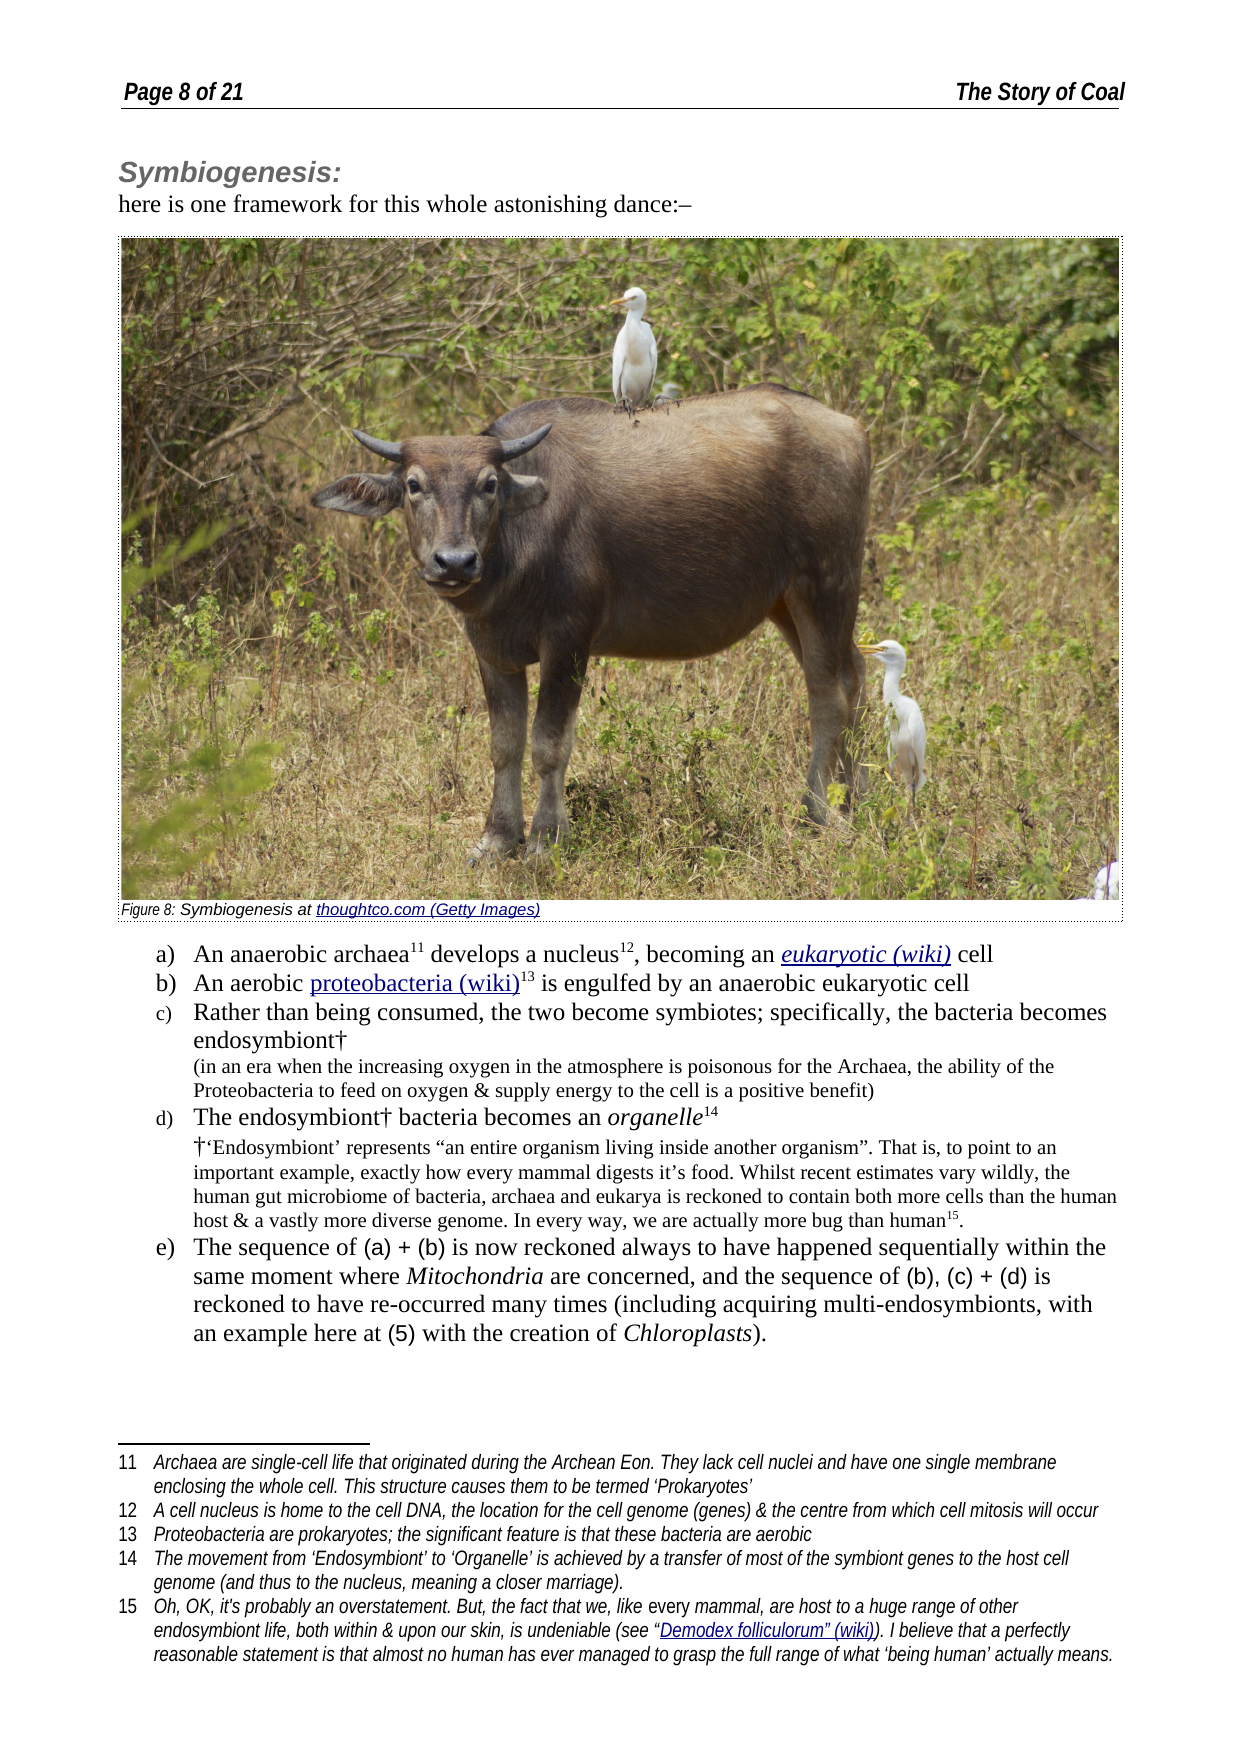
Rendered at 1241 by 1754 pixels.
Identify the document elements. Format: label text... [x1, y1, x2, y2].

list The endosymbiont† bacteria becomes an organelle †‘Endosymbiont’ represents “an entire organism living inside another organism”. That is, to point to an important example, exactly how every mammal digests it’s food. Whilst recent estimates vary wildly, the human gut microbiome of bacteria, archaea and eukarya is reckoned to contain both more cells than the human host & a vastly more diverse genome. In every way, we are actually more bug than human. [156, 1102, 1122, 1232]
list Oh, OK, it's probably an overstatement. But, the fact that we, like every mammal, are host to a huge range of other endosymbiont life, both within & upon our skin, is undeniable (see “Demodex folliculorum” (wiki)). I believe that a perfectly reasonable statement is that almost no human has ever managed to grasp the full range of what ‘being human’ actually means. [118, 1593, 1122, 1665]
list Figure 8: Symbiogenesis at thoughtco.com (Getty Images) [121, 900, 1119, 918]
list The sequence of (a) + (b) is now reckoned always to have happened sequentially within the same moment where Mitochondria are concerned, and the sequence of (b), (c) + (d) is reckoned to have re-occurred many times (including acquiring multi-endosymbionts, with an example here at (5) with the creation of Chloroplasts). [156, 1232, 1122, 1347]
list An anaerobic archaea develops a nucleus, becoming an eukaryotic (wiki) cell [118, 236, 1122, 968]
list The movement from ‘Endosymbiont’ to ‘Organelle’ is achieved by a transfer of most of the symbiont genes to the host cell genome (and thus to the nucleus, meaning a closer marriage). [118, 1546, 1122, 1593]
list Archaea are single-cell life that originated during the Archean Eon. They lack cell nuclei and have one single membrane enclosing the whole cell. This structure causes them to be termed ‘Prokaryotes’ [118, 1450, 1122, 1498]
list Rather than being consumed, the two become symbiotes; specifically, the bacteria becomes endosymbiont† (in an era when the increasing oxygen in the atmosphere is poisonous for the Archaea, the ability of the Proteobacteria to feed on oxygen & supply energy to the cell is a positive benefit) [156, 997, 1122, 1102]
list An aerobic proteobacteria (wiki) is engulfed by an anaerobic eukaryotic cell [156, 968, 1122, 997]
list A cell nucleus is home to the cell DNA, the location for the cell genome (genes) & the centre from which cell mitosis will occur [118, 1498, 1122, 1522]
text here is one framework for this whole astonishing dance:– [118, 189, 1122, 218]
list Proteobacteria are prokaryotes; the significant feature is that these bacteria are aerobic [118, 1522, 1122, 1546]
subtitle Symbiogenesis: [118, 156, 1122, 189]
picture [121, 238, 1119, 900]
